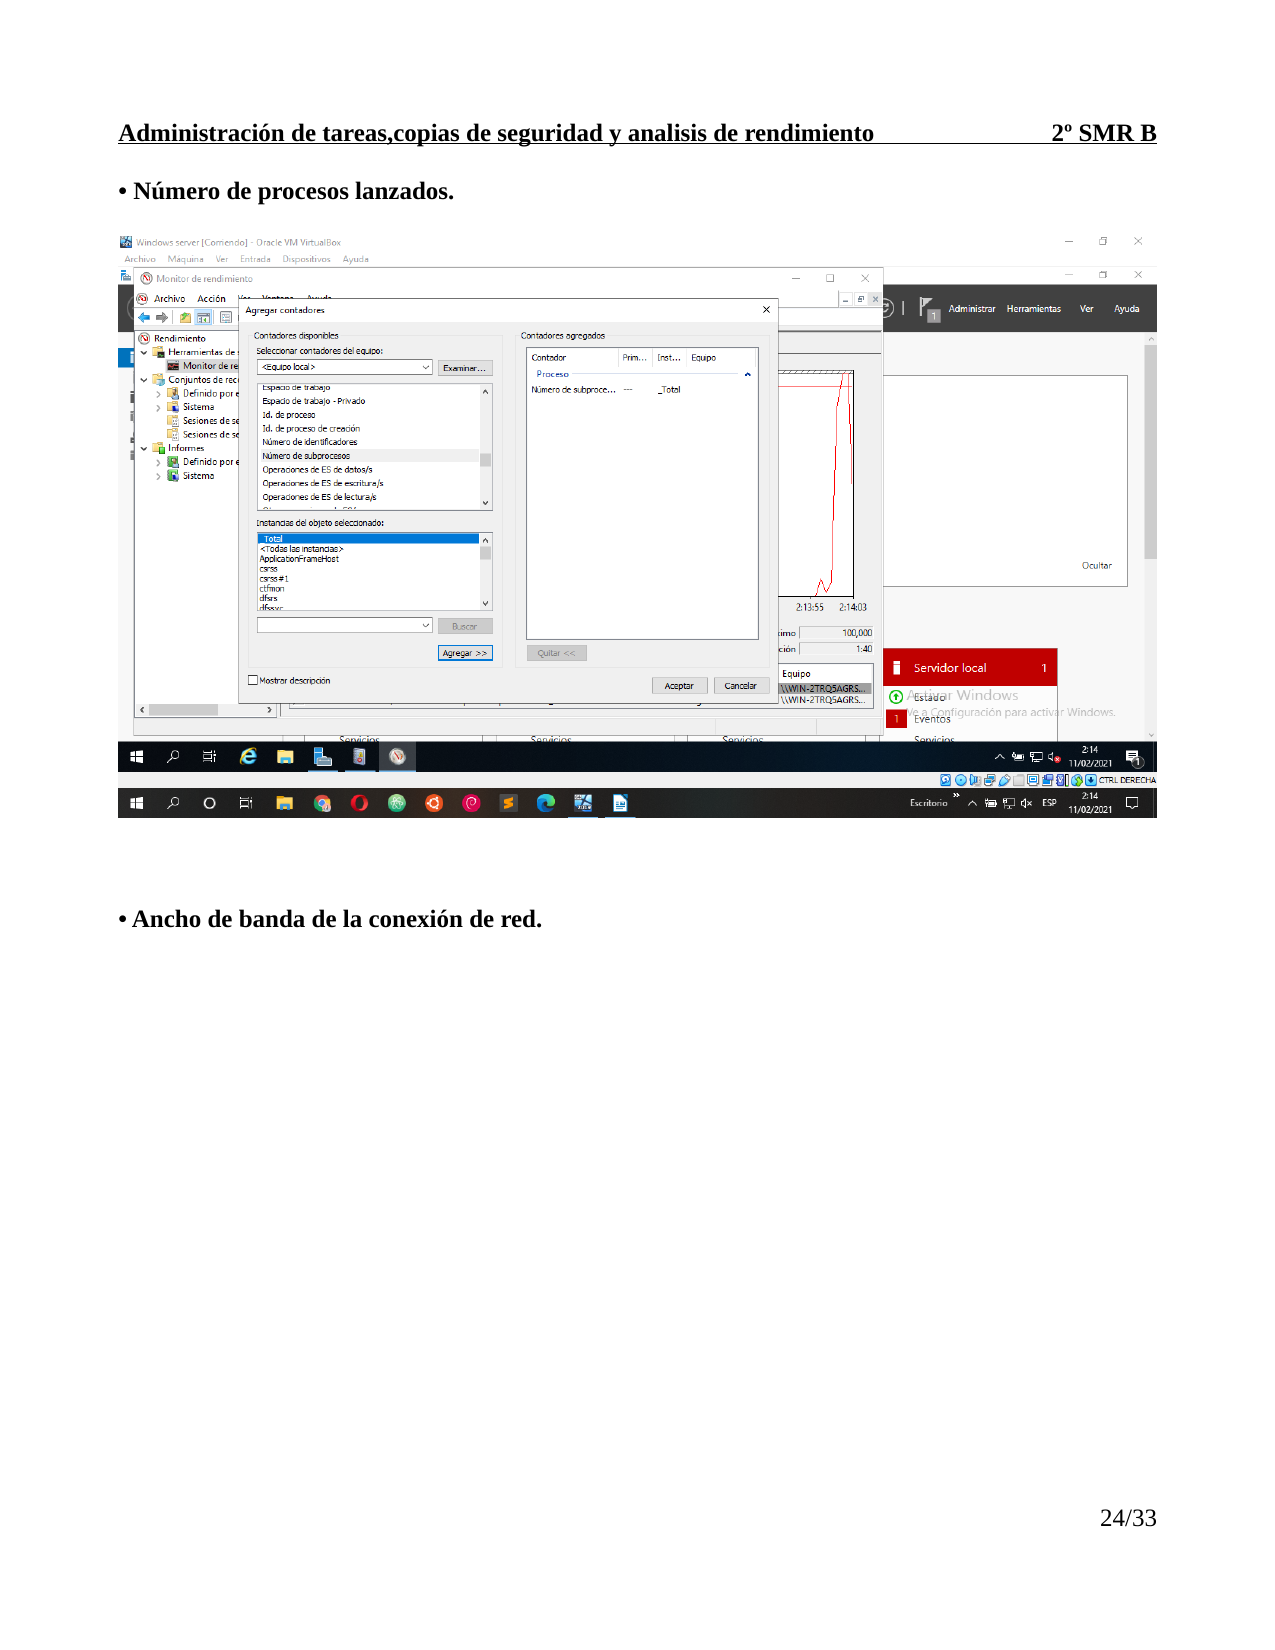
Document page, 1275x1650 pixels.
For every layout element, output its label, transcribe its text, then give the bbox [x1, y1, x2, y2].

text • Número de procesos lanzados. [118, 176, 1157, 205]
picture [118, 233, 1157, 818]
text • Ancho de banda de la conexión de red. [118, 904, 1157, 933]
